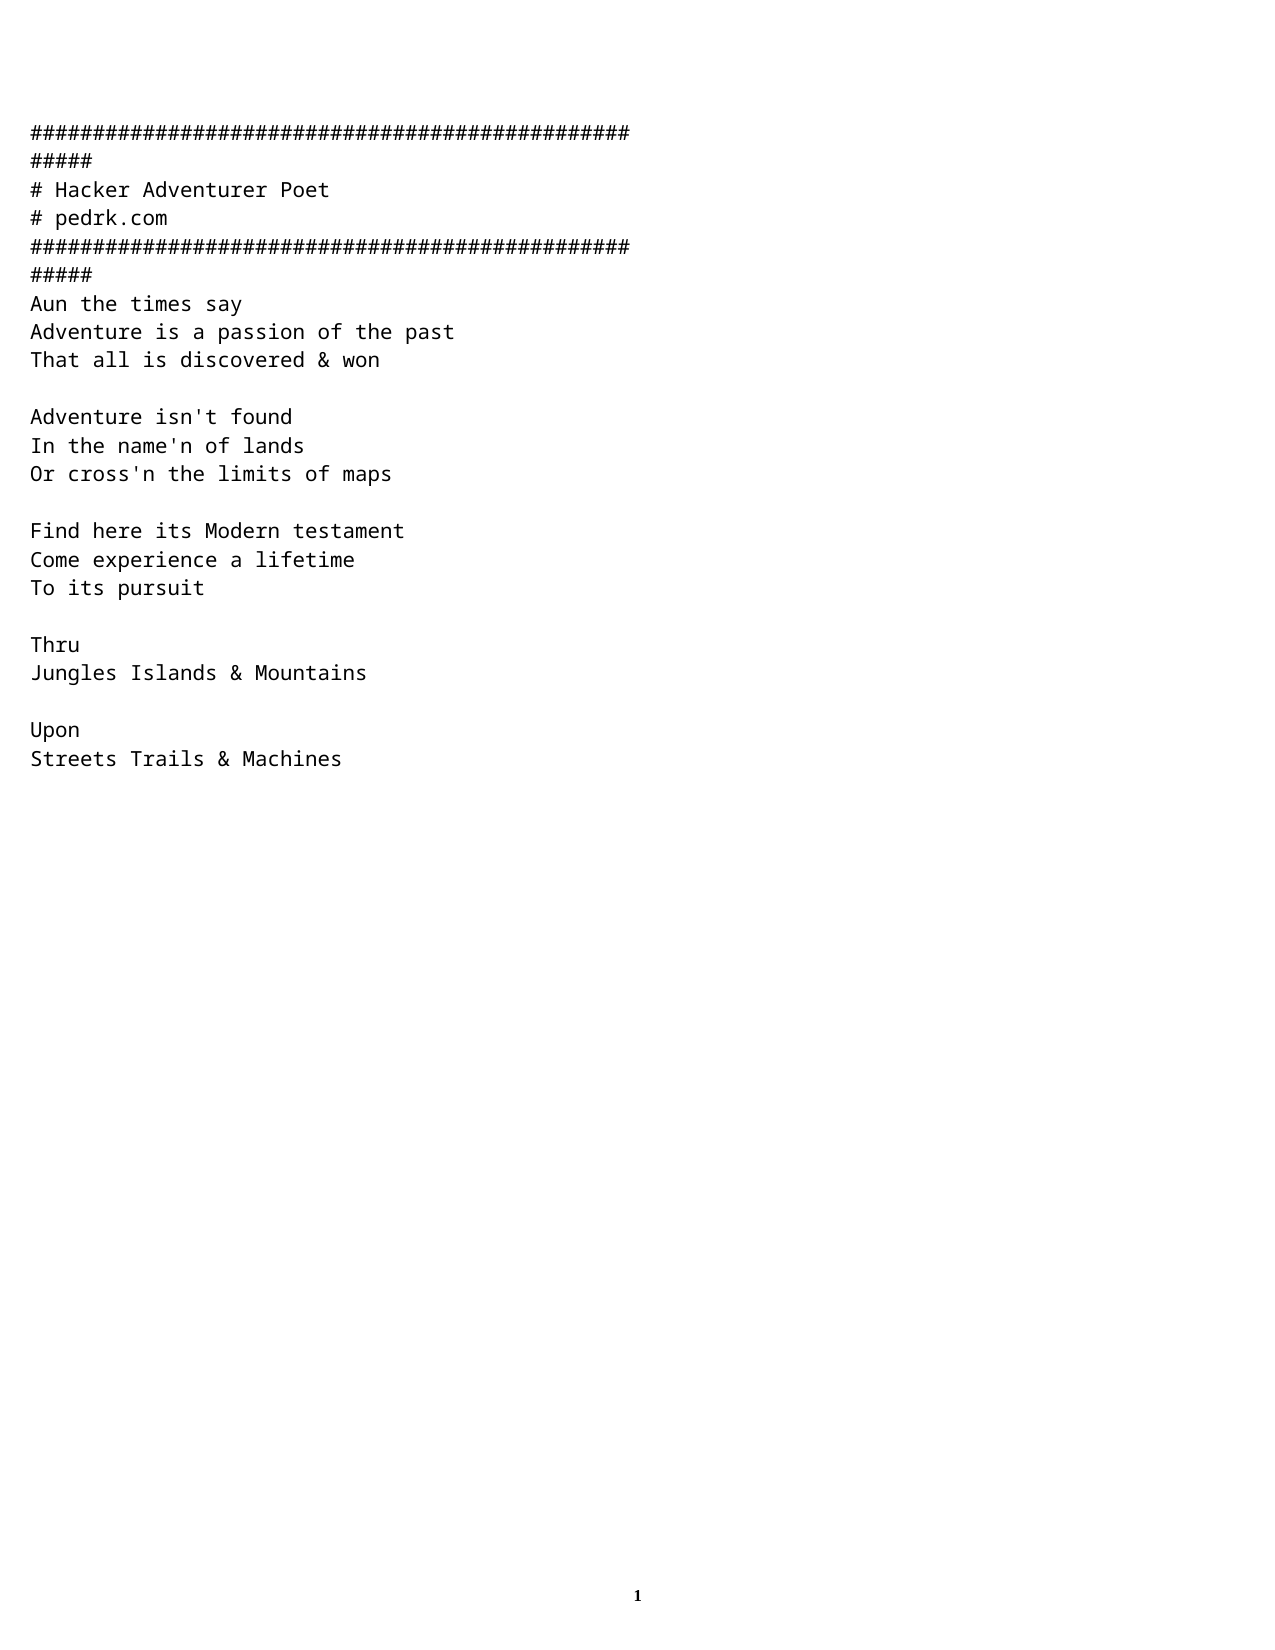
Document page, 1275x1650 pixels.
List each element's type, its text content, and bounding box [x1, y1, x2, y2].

text Jungles Islands & Mountains [30, 658, 637, 687]
text # pedrk.com [30, 203, 637, 232]
text Thru [30, 630, 637, 658]
text In the name'n of lands [30, 431, 637, 459]
text Aun the times say [30, 289, 637, 317]
text Or cross'n the limits of maps [30, 459, 637, 488]
text Upon [30, 715, 637, 744]
text Adventure is a passion of the past [30, 317, 637, 346]
text Streets Trails & Machines [30, 744, 637, 772]
text ##################################################### [30, 118, 637, 175]
text Adventure isn't found [30, 402, 637, 431]
text ##################################################### [30, 232, 637, 289]
text Come experience a lifetime [30, 545, 637, 573]
text That all is discovered & won [30, 346, 637, 374]
text Find here its Modern testament [30, 516, 637, 545]
text To its pursuit [30, 573, 637, 602]
text # Hacker Adventurer Poet [30, 175, 637, 203]
